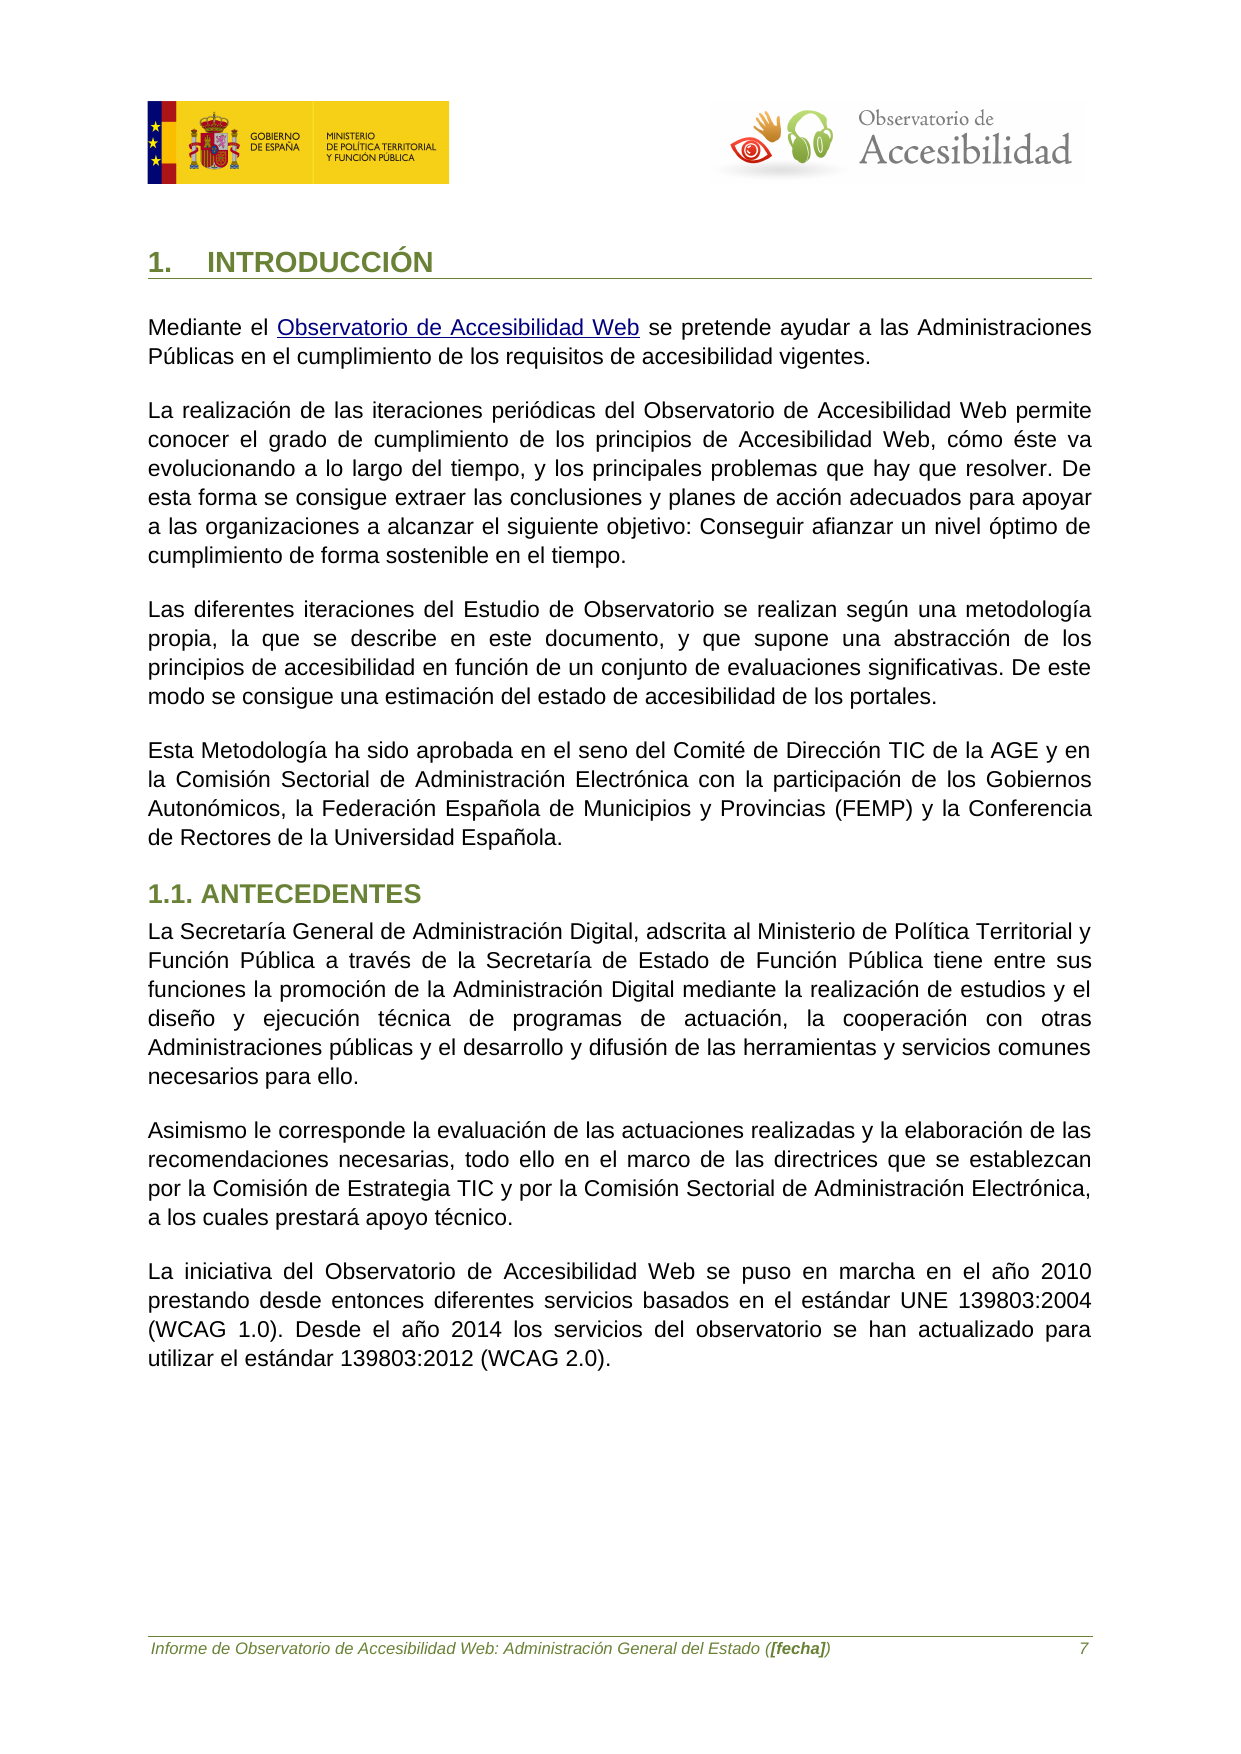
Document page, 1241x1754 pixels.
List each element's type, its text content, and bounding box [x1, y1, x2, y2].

text Las diferentes iteraciones del Estudio de Observatorio se realizan según una metodología propia, la que se describe en este documento, y que supone una abstracción de los principios de accesibilidad en función de un conjunto de evaluaciones significativas. De este modo se consigue una estimación del estado de accesibilidad de los portales. [148, 596, 1092, 709]
subtitle Introducción [148, 245, 1092, 278]
text Mediante el Observatorio de Accesibilidad Web se pretende ayudar a las Administraciones Públicas en el cumplimiento de los requisitos de accesibilidad vigentes. [148, 314, 1092, 369]
picture [147, 101, 450, 184]
text Asimismo le corresponde la evaluación de las actuaciones realizadas y la elaboración de las recomendaciones necesarias, todo ello en el marco de las directrices que se establezcan por la Comisión de Estrategia TIC y por la Comisión Sectorial de Administración Electrónica, a los cuales prestará apoyo técnico. [148, 1117, 1092, 1230]
text Esta Metodología ha sido aprobada en el seno del Comité de Dirección TIC de la AGE y en la Comisión Sectorial de Administración Electrónica con la participación de los Gobiernos Autonómicos, la Federación Española de Municipios y Provincias (FEMP) y la Conferencia de Rectores de la Universidad Española. [148, 737, 1092, 850]
text La Secretaría General de Administración Digital, adscrita al Ministerio de Política Territorial y Función Pública a través de la Secretaría de Estado de Función Pública tiene entre sus funciones la promoción de la Administración Digital mediante la realización de estudios y el diseño y ejecución técnica de programas de actuación, la cooperación con otras Administraciones públicas y el desarrollo y difusión de las herramientas y servicios comunes necesarios para ello. [148, 918, 1092, 1089]
text La realización de las iteraciones periódicas del Observatorio de Accesibilidad Web permite conocer el grado de cumplimiento de los principios de Accesibilidad Web, cómo éste va evolucionando a lo largo del tiempo, y los principales problemas que hay que resolver. De esta forma se consigue extraer las conclusiones y planes de acción adecuados para apoyar a las organizaciones a alcanzar el siguiente objetivo: Conseguir afianzar un nivel óptimo de cumplimiento de forma sostenible en el tiempo. [148, 397, 1092, 568]
picture [710, 101, 1086, 184]
subtitle 1.1. Antecedentes [148, 878, 1092, 909]
text La iniciativa del Observatorio de Accesibilidad Web se puso en marcha en el año 2010 prestando desde entonces diferentes servicios basados en el estándar UNE 139803:2004 (WCAG 1.0). Desde el año 2014 los servicios del observatorio se han actualizado para utilizar el estándar 139803:2012 (WCAG 2.0). [148, 1258, 1092, 1371]
